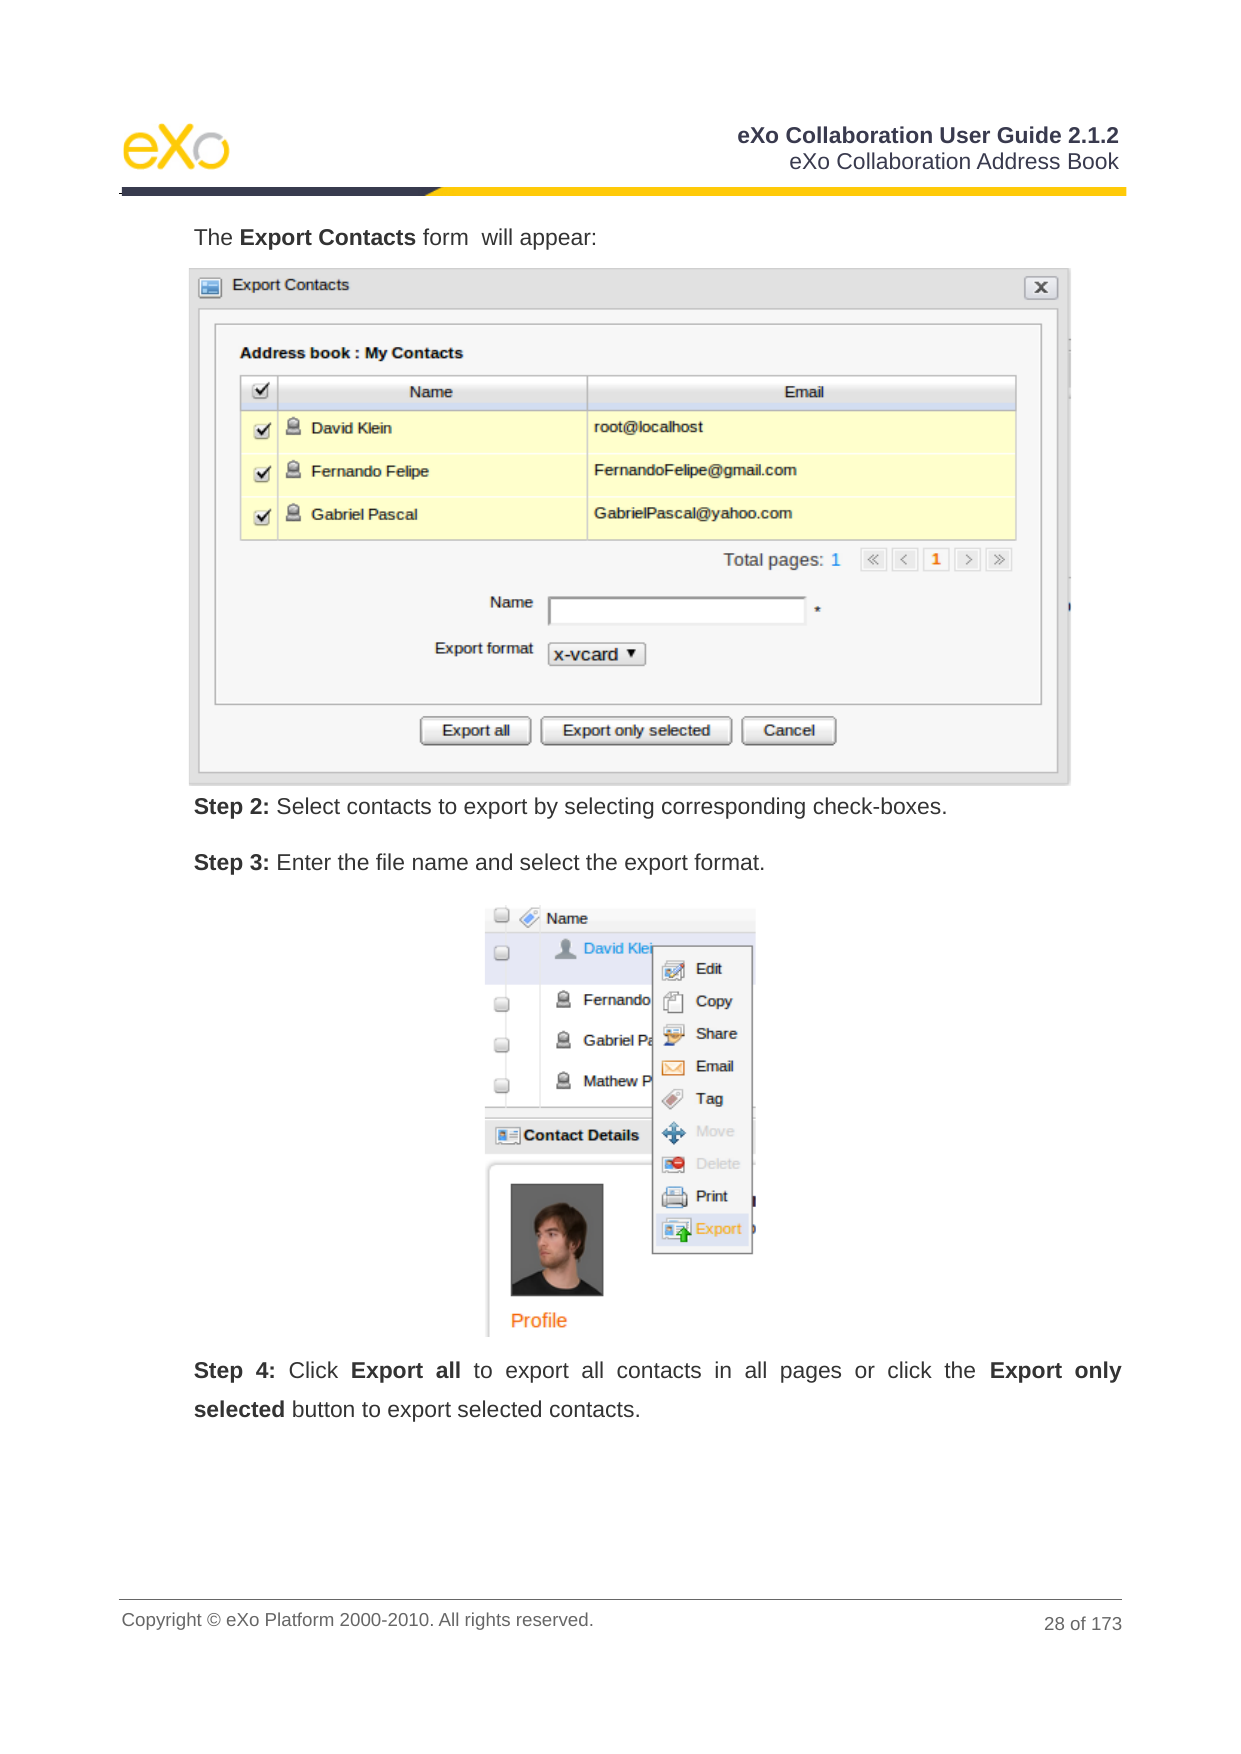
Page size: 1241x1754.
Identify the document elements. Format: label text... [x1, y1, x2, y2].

picture [123, 123, 230, 170]
list Step 2: Select contacts to export by selecting corresponding check-boxes. [156, 265, 1122, 819]
picture [121, 187, 1127, 196]
list The Export Contacts form will appear: [156, 223, 1122, 250]
picture [188, 268, 1072, 786]
list Step 4: Click Export all to export all contacts in all pages or click the Export only selected button to export selected contacts. [156, 891, 1122, 1423]
list Step 3: Enter the file name and select the export format. [156, 849, 1122, 876]
picture [484, 905, 756, 1337]
